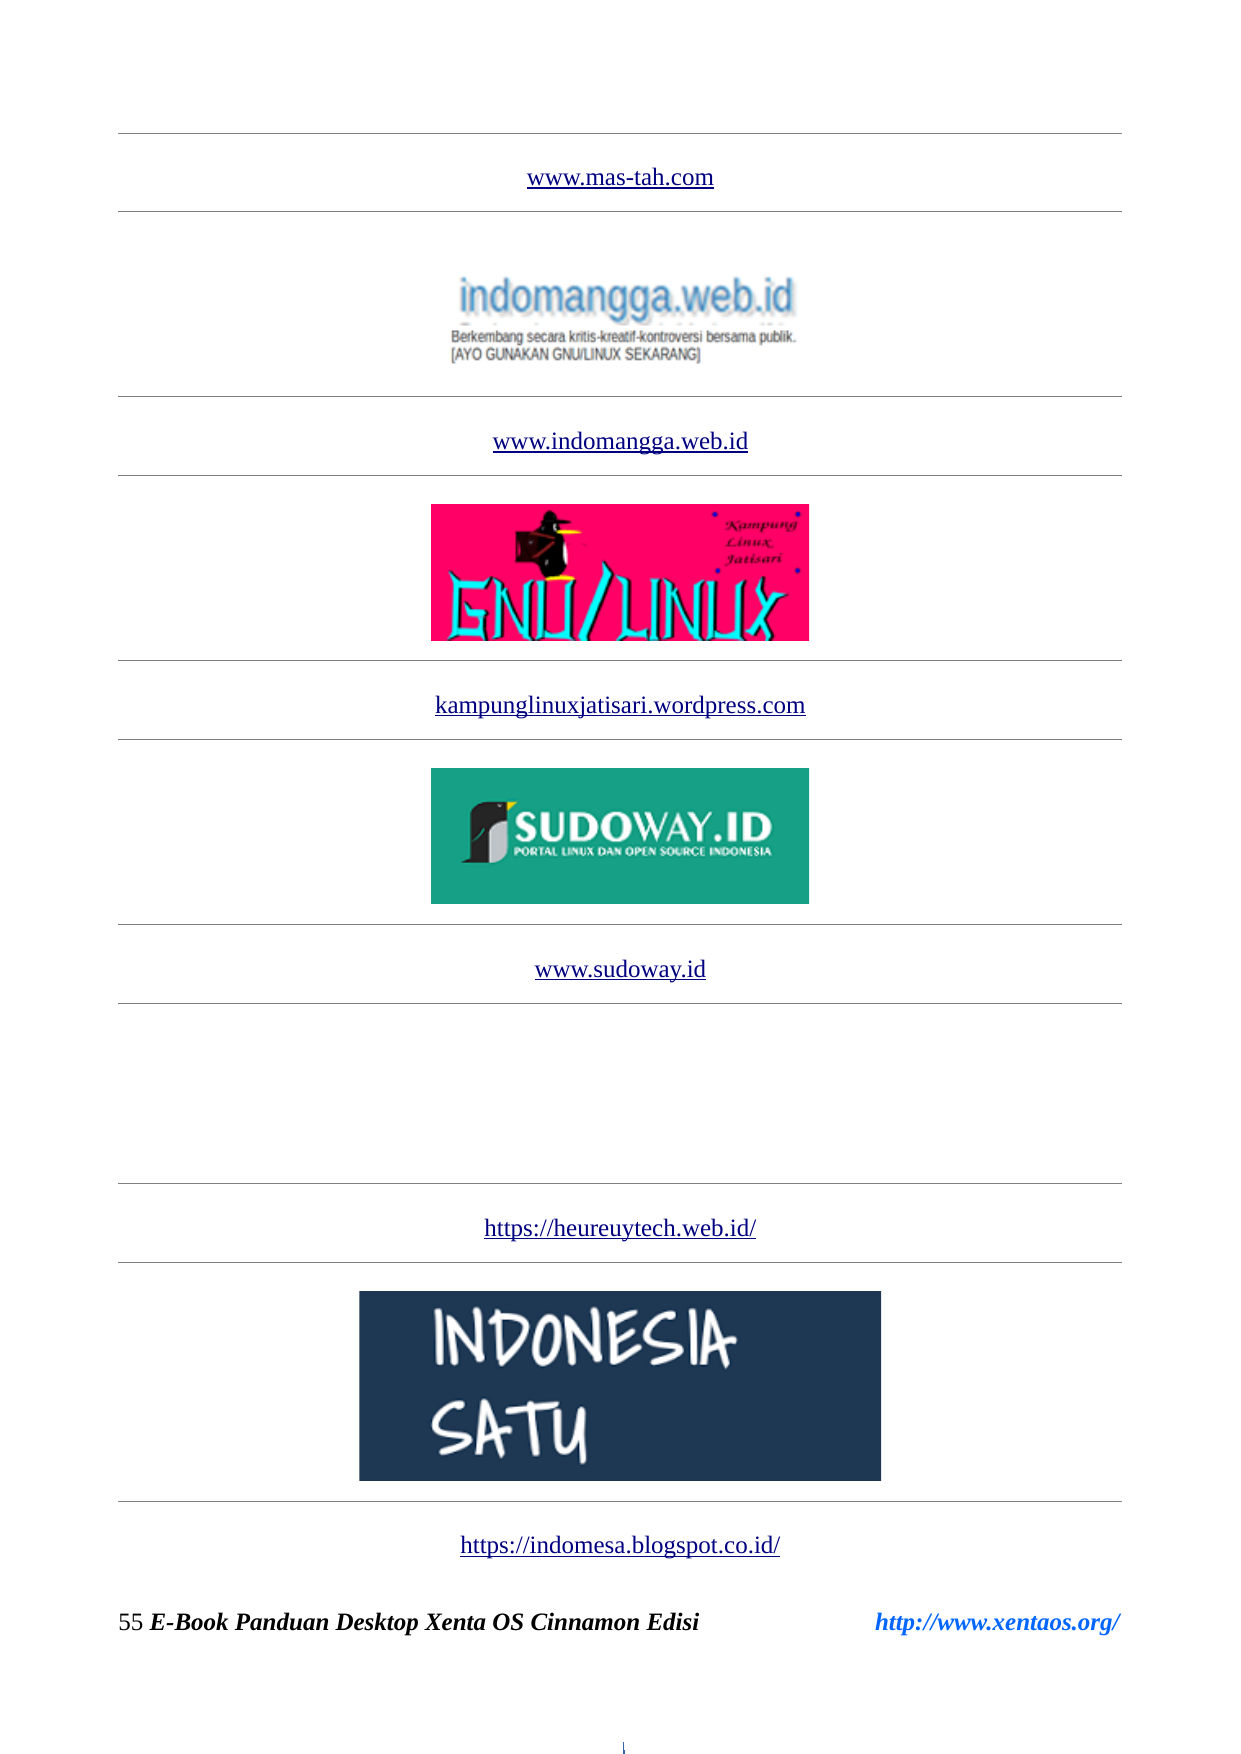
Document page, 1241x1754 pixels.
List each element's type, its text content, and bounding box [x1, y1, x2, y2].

text https://heureuytech.web.id/ [118, 1213, 1122, 1242]
picture [431, 768, 810, 904]
text www.sudoway.id [118, 954, 1122, 983]
text www.indomangga.web.id [118, 426, 1122, 455]
picture [431, 504, 810, 641]
picture [359, 1291, 882, 1481]
text https://indomesa.blogspot.co.id/ [118, 1531, 1122, 1559]
text kampunglinuxjatisari.wordpress.com [118, 690, 1122, 719]
picture [431, 241, 810, 377]
text www.mas-tah.com [118, 162, 1122, 191]
